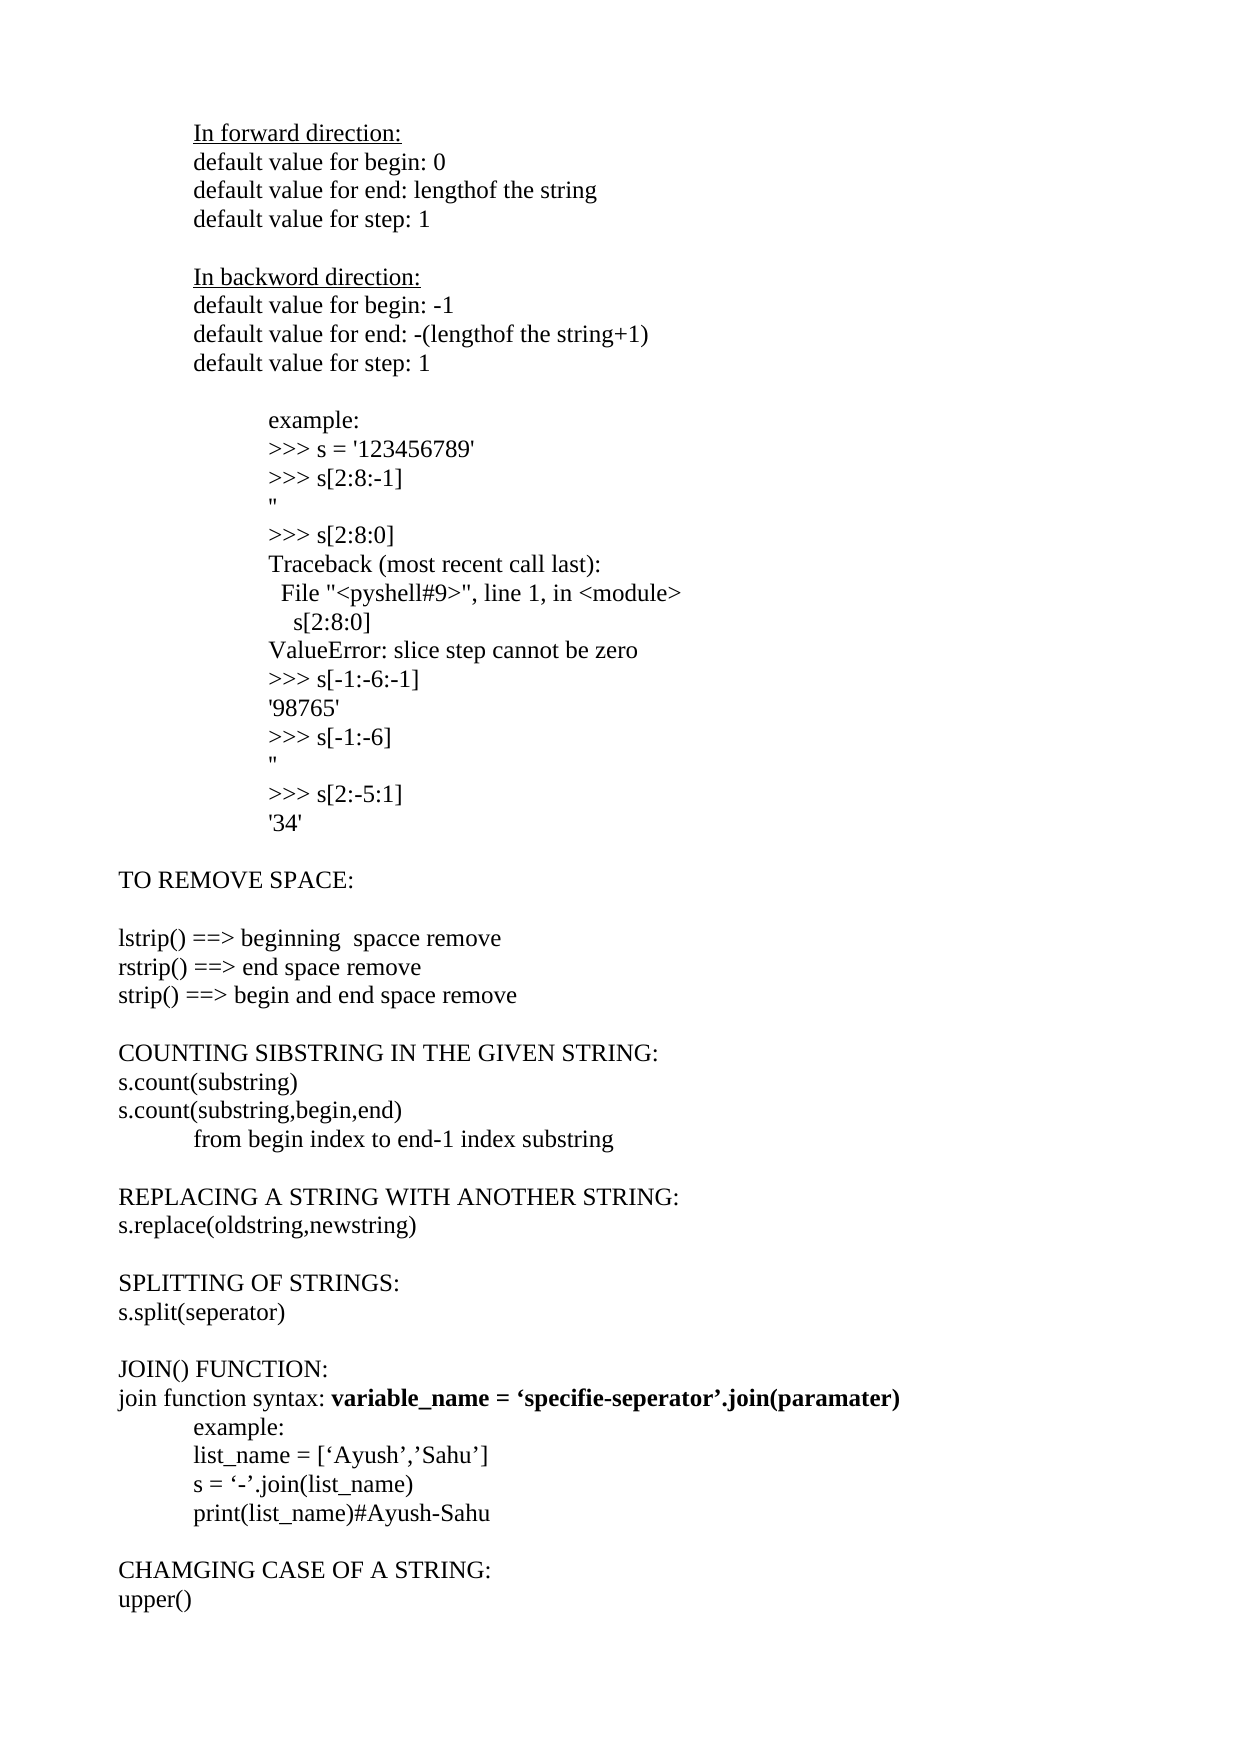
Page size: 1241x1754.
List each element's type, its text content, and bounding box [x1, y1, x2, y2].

text default value for end: lengthof the string [118, 176, 1122, 204]
text strip() ==> begin and end space remove [118, 981, 1122, 1009]
text s = ‘-’.join(list_name) [118, 1469, 1122, 1498]
text example: [118, 406, 1122, 434]
text COUNTING SIBSTRING IN THE GIVEN STRING: [118, 1038, 1122, 1067]
text '' [118, 492, 1122, 521]
text In backword direction: [118, 262, 1122, 291]
text default value for step: 1 [118, 204, 1122, 233]
text upper() [118, 1584, 1122, 1613]
text '34' [118, 808, 1122, 837]
text example: [118, 1412, 1122, 1441]
text rstrip() ==> end space remove [118, 952, 1122, 981]
text >>> s[2:8:-1] [118, 463, 1122, 492]
text In forward direction: [118, 118, 1122, 147]
text default value for end: -(lengthof the string+1) [118, 319, 1122, 348]
text list_name = [‘Ayush’,’Sahu’] [118, 1441, 1122, 1469]
text default value for begin: -1 [118, 291, 1122, 319]
text default value for begin: 0 [118, 147, 1122, 176]
text JOIN() FUNCTION: [118, 1354, 1122, 1383]
text >>> s[2:-5:1] [118, 779, 1122, 808]
text >>> s[-1:-6:-1] [118, 664, 1122, 693]
text CHAMGING CASE OF A STRING: [118, 1556, 1122, 1584]
text ValueError: slice step cannot be zero [118, 636, 1122, 664]
text Traceback (most recent call last): [118, 549, 1122, 578]
text >>> s[2:8:0] [118, 521, 1122, 549]
text SPLITTING OF STRINGS: [118, 1268, 1122, 1297]
text '' [118, 751, 1122, 779]
text s.count(substring) [118, 1067, 1122, 1096]
text from begin index to end-1 index substring [118, 1124, 1122, 1153]
text >>> s[-1:-6] [118, 722, 1122, 751]
text File "<pyshell#9>", line 1, in <module> [118, 578, 1122, 607]
text REPLACING A STRING WITH ANOTHER STRING: [118, 1182, 1122, 1211]
text s[2:8:0] [118, 607, 1122, 636]
text default value for step: 1 [118, 348, 1122, 377]
text join function syntax: variable_name = ‘specifie-seperator’.join(paramater) [118, 1383, 1122, 1412]
text s.count(substring,begin,end) [118, 1096, 1122, 1124]
text >>> s = '123456789' [118, 434, 1122, 463]
text print(list_name)#Ayush-Sahu [118, 1498, 1122, 1527]
text lstrip() ==> beginning spacce remove [118, 923, 1122, 952]
text s.split(seperator) [118, 1297, 1122, 1326]
text '98765' [118, 693, 1122, 722]
text TO REMOVE SPACE: [118, 866, 1122, 894]
text s.replace(oldstring,newstring) [118, 1211, 1122, 1239]
